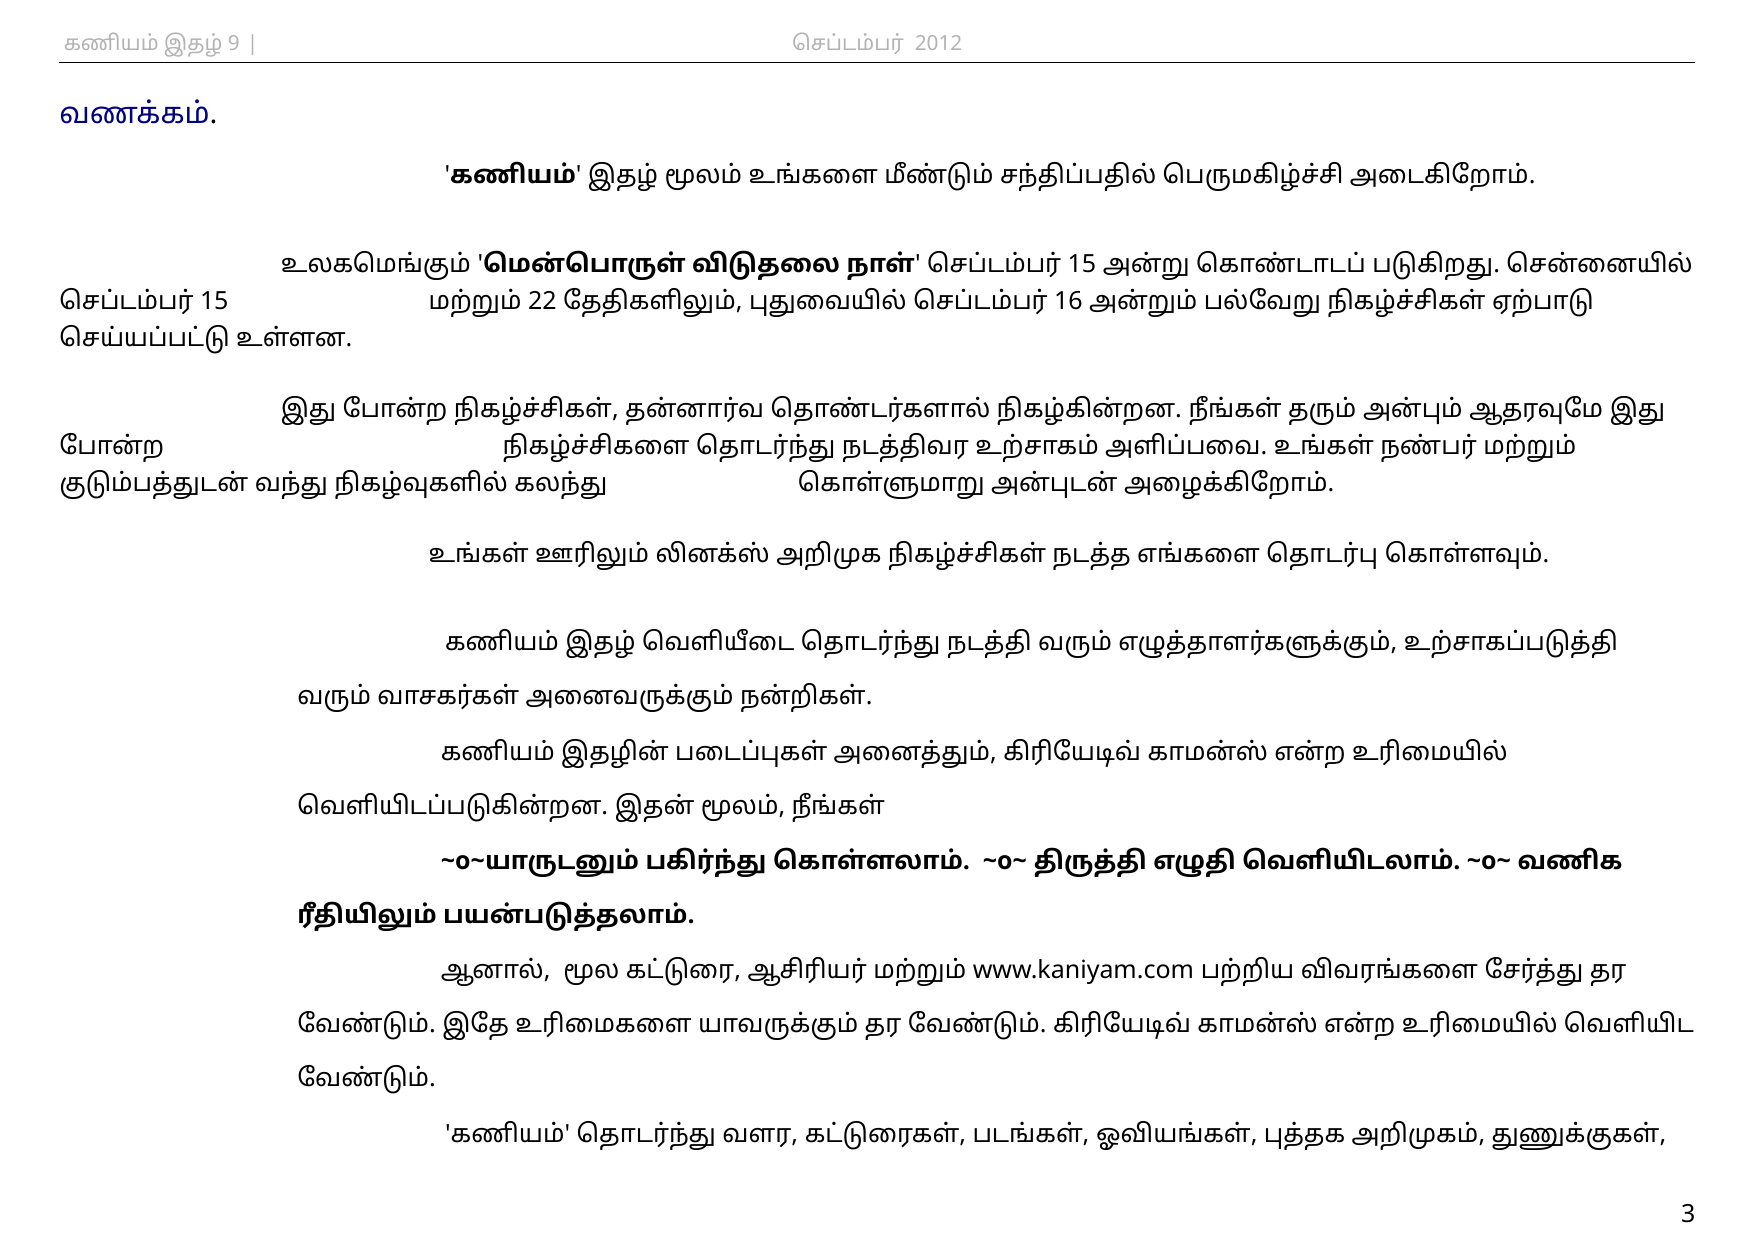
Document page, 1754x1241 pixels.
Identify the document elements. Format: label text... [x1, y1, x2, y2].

text 'கணியம்' தொடர்ந்து வளர, கட்டுரைகள், படங்கள், ஓவியங்கள், புத்தக அறிமுகம், துணுக்குகள், [297, 1115, 1695, 1152]
text உலகமெங்கும் 'மென்பொருள் விடுதலை நாள்' செப்டம்பர் 15 அன்று கொண்டாடப் படுகிறது. சென்னையில் செப்டம்பர் 15 மற்றும் 22 தேதிகளிலும், புதுவையில் செப்டம்பர் 16 அன்றும் பல்வேறு நிகழ்ச்சிகள் ஏற்பாடு செய்யப்பட்டு உள்ளன. [59, 246, 1695, 357]
text கணியம் இதழ் வெளியீடை தொடர்ந்து நடத்தி வரும் எழுத்தாளர்களுக்கும், உற்சாகப்படுத்தி வரும் வாசகர்கள் அனைவருக்கும் நன்றிகள். [297, 624, 1695, 715]
text 'கணியம்' இதழ் மூலம் உங்களை மீண்டும் சந்திப்பதில் பெருமகிழ்ச்சி அடைகிறோம். [59, 156, 1695, 193]
text ~o~யாருடனும் பகிர்ந்து கொள்ளலாம். ~o~ திருத்தி எழுதி வெளியிடலாம். ~o~ வணிக ரீதியிலும் பயன்படுத்தலாம். [297, 843, 1695, 934]
text ஆனால், மூல கட்டுரை, ஆசிரியர் மற்றும் www.kaniyam.com பற்றிய விவரங்களை சேர்த்து தர வேண்டும். இதே உரிமைகளை யாவருக்கும் தர வேண்டும். கிரியேடிவ் காமன்ஸ் என்ற உரிமையில் வெளியிட வேண்டும். [297, 952, 1695, 1097]
text இது போன்ற நிகழ்ச்சிகள், தன்னார்வ தொண்டர்களால் நிகழ்கின்றன. நீங்கள் தரும் அன்பும் ஆதரவுமே இது போன்ற நிகழ்ச்சிகளை தொடர்ந்து நடத்திவர உற்சாகம் அளிப்பவை. உங்கள் நண்பர் மற்றும் குடும்பத்துடன் வந்து நிகழ்வுகளில் கலந்து கொள்ளுமாறு அன்புடன் அழைக்கிறோம். [59, 391, 1695, 502]
text உங்கள் ஊரிலும் லினக்ஸ் அறிமுக நிகழ்ச்சிகள் நடத்த எங்களை தொடர்பு கொள்ளவும். [59, 536, 1695, 573]
text வணக்கம். [59, 92, 1695, 135]
text கணியம் இதழின் படைப்புகள் அனைத்தும், கிரியேடிவ் காமன்ஸ் என்ற உரிமையில் வெளியிடப்படுகின்றன. இதன் மூலம், நீங்கள் [297, 733, 1695, 824]
